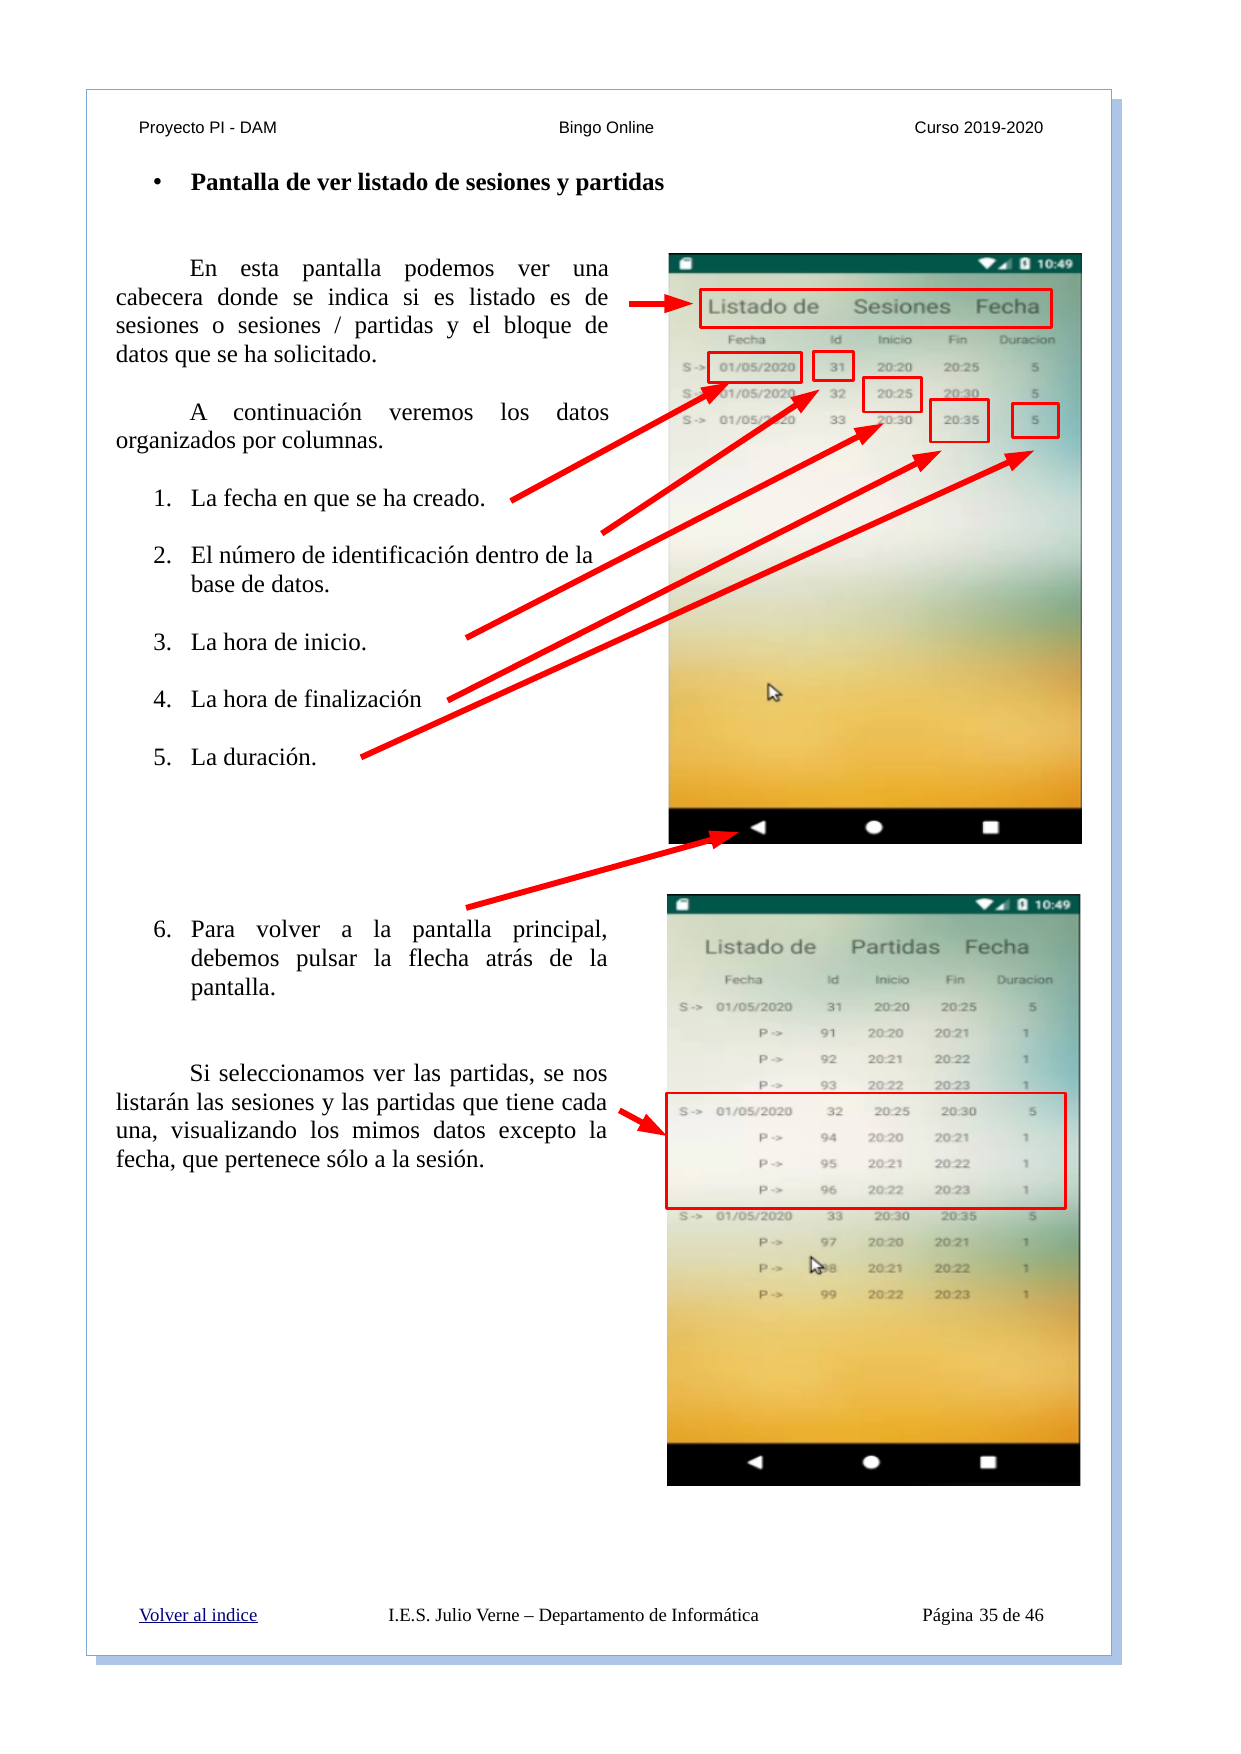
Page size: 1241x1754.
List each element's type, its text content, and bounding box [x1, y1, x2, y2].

list [593, 627, 668, 656]
list El número de identificación dentro de la base de datos. [553, 541, 668, 598]
picture [710, 354, 800, 381]
list La fecha en que se ha creado. [153, 483, 668, 512]
list La duración. [153, 742, 668, 771]
list [468, 684, 668, 713]
list La hora de inicio. [153, 627, 584, 656]
text A continuación veremos los datos organizados por columnas. [116, 397, 668, 454]
picture [668, 253, 1082, 844]
list El número de identificación dentro de la base de datos. [153, 541, 646, 598]
list La hora de finalización [153, 684, 512, 713]
picture [667, 894, 1081, 1486]
picture [668, 1094, 1064, 1207]
list Para volver a la pantalla principal, debemos pulsar la flecha atrás de la pantalla. [153, 914, 667, 1001]
list Pantalla de ver listado de sesiones y partidas [153, 167, 1082, 196]
text Si seleccionamos ver las partidas, se nos listarán las sesiones y las partidas que tiene cada una, visualizando los mimos datos excepto la fecha, que pertenece sólo a la sesión. [116, 1058, 667, 1173]
text En esta pantalla podemos ver una cabecera donde se indica si es listado es de sesiones o sesiones / partidas y el bloque de datos que se ha solicitado. [116, 253, 668, 368]
list [545, 627, 637, 656]
